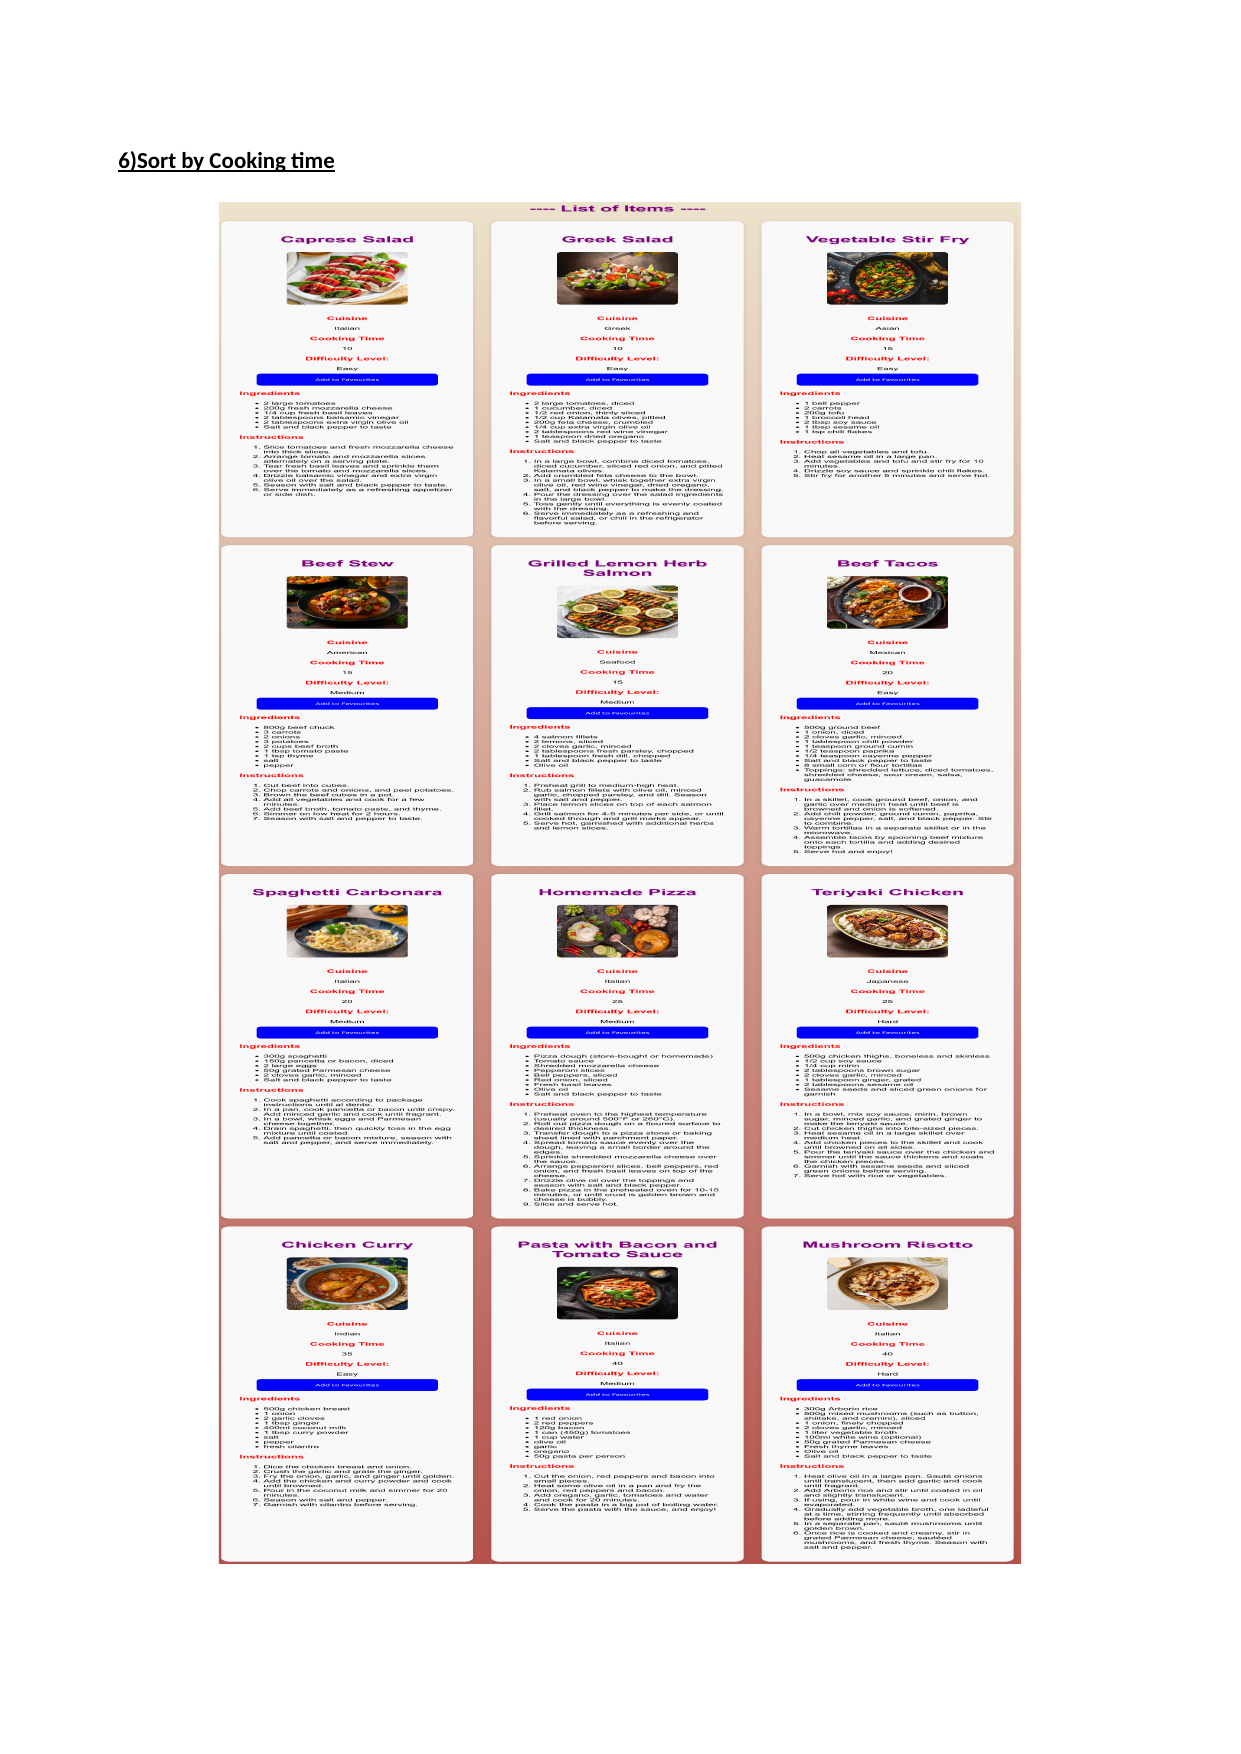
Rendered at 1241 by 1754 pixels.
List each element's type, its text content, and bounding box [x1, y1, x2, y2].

list 6)Sort by Cooking time [118, 146, 1122, 174]
picture [218, 202, 1022, 1564]
